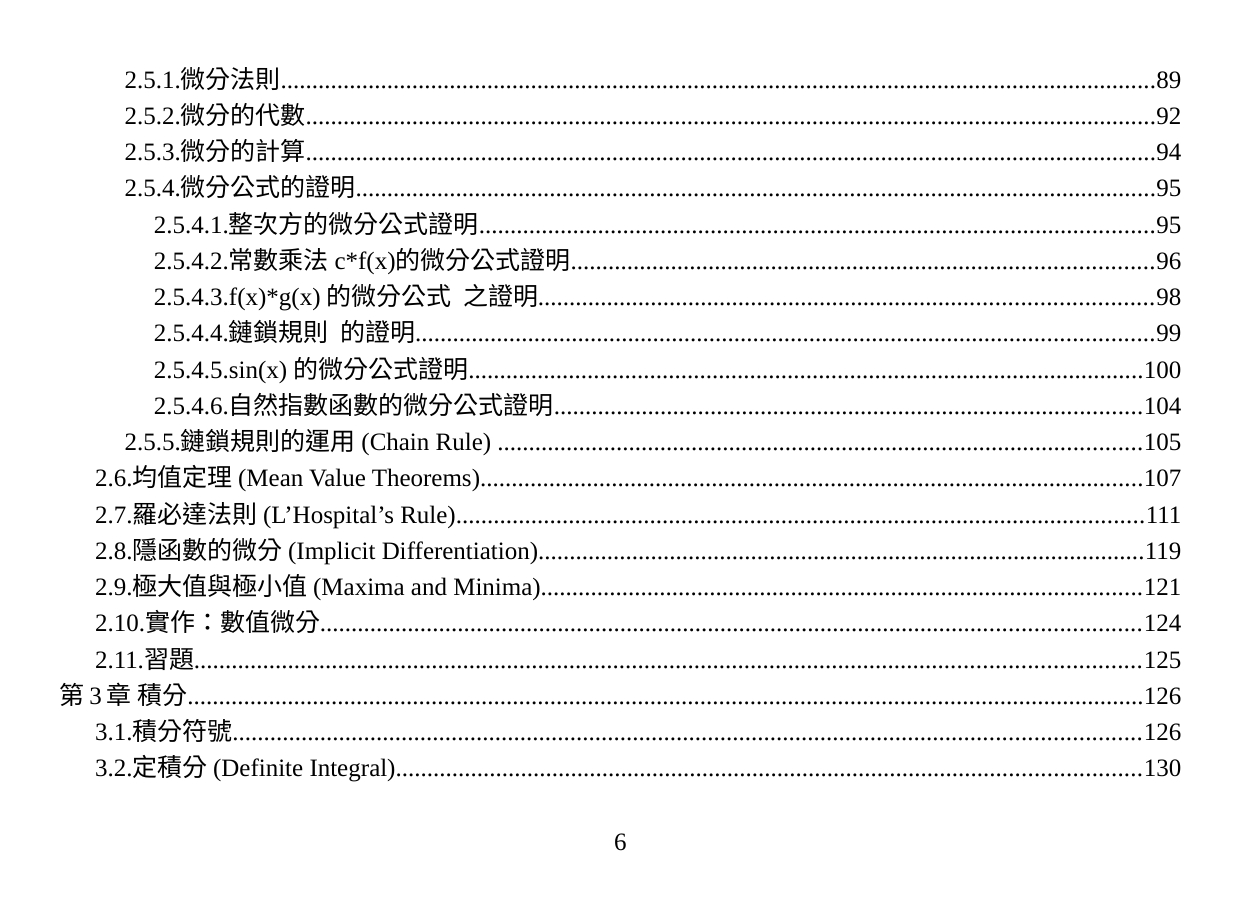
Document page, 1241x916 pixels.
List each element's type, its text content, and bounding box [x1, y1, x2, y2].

text 2.5.1.微分法則 89 [118, 59, 1181, 95]
text 2.7.羅必達法則 (L’Hospital’s Rule) 111 [88, 494, 1181, 530]
text 2.5.4.5.sin(x) 的微分公式證明 100 [147, 349, 1181, 385]
text 2.5.5.鏈鎖規則的運用 (Chain Rule) 105 [118, 422, 1181, 458]
text 3.1.積分符號 126 [88, 712, 1181, 748]
text 2.5.4.2.常數乘法 c*f(x)的微分公式證明 96 [147, 240, 1181, 277]
text 2.5.4.1.整次方的微分公式證明 95 [147, 204, 1181, 240]
text 3.2.定積分 (Definite Integral) 130 [88, 748, 1181, 784]
text 2.10.實作：數值微分 124 [88, 603, 1181, 639]
text 2.6.均值定理 (Mean Value Theorems) 107 [88, 458, 1181, 494]
text 2.11.習題 125 [88, 639, 1181, 675]
text 2.5.4.3.f(x)*g(x) 的微分公式 之證明 98 [147, 277, 1181, 313]
text 2.5.4.6.自然指數函數的微分公式證明 104 [147, 385, 1181, 422]
text 第3章 積分 126 [59, 675, 1181, 712]
text 2.5.2.微分的代數 92 [118, 95, 1181, 132]
text 2.8.隱函數的微分 (Implicit Differentiation) 119 [88, 530, 1181, 567]
text 2.9.極大值與極小值 (Maxima and Minima) 121 [88, 567, 1181, 603]
text 2.5.3.微分的計算 94 [118, 132, 1181, 168]
text 2.5.4.微分公式的證明 95 [118, 168, 1181, 204]
text 2.5.4.4.鏈鎖規則 的證明 99 [147, 313, 1181, 349]
